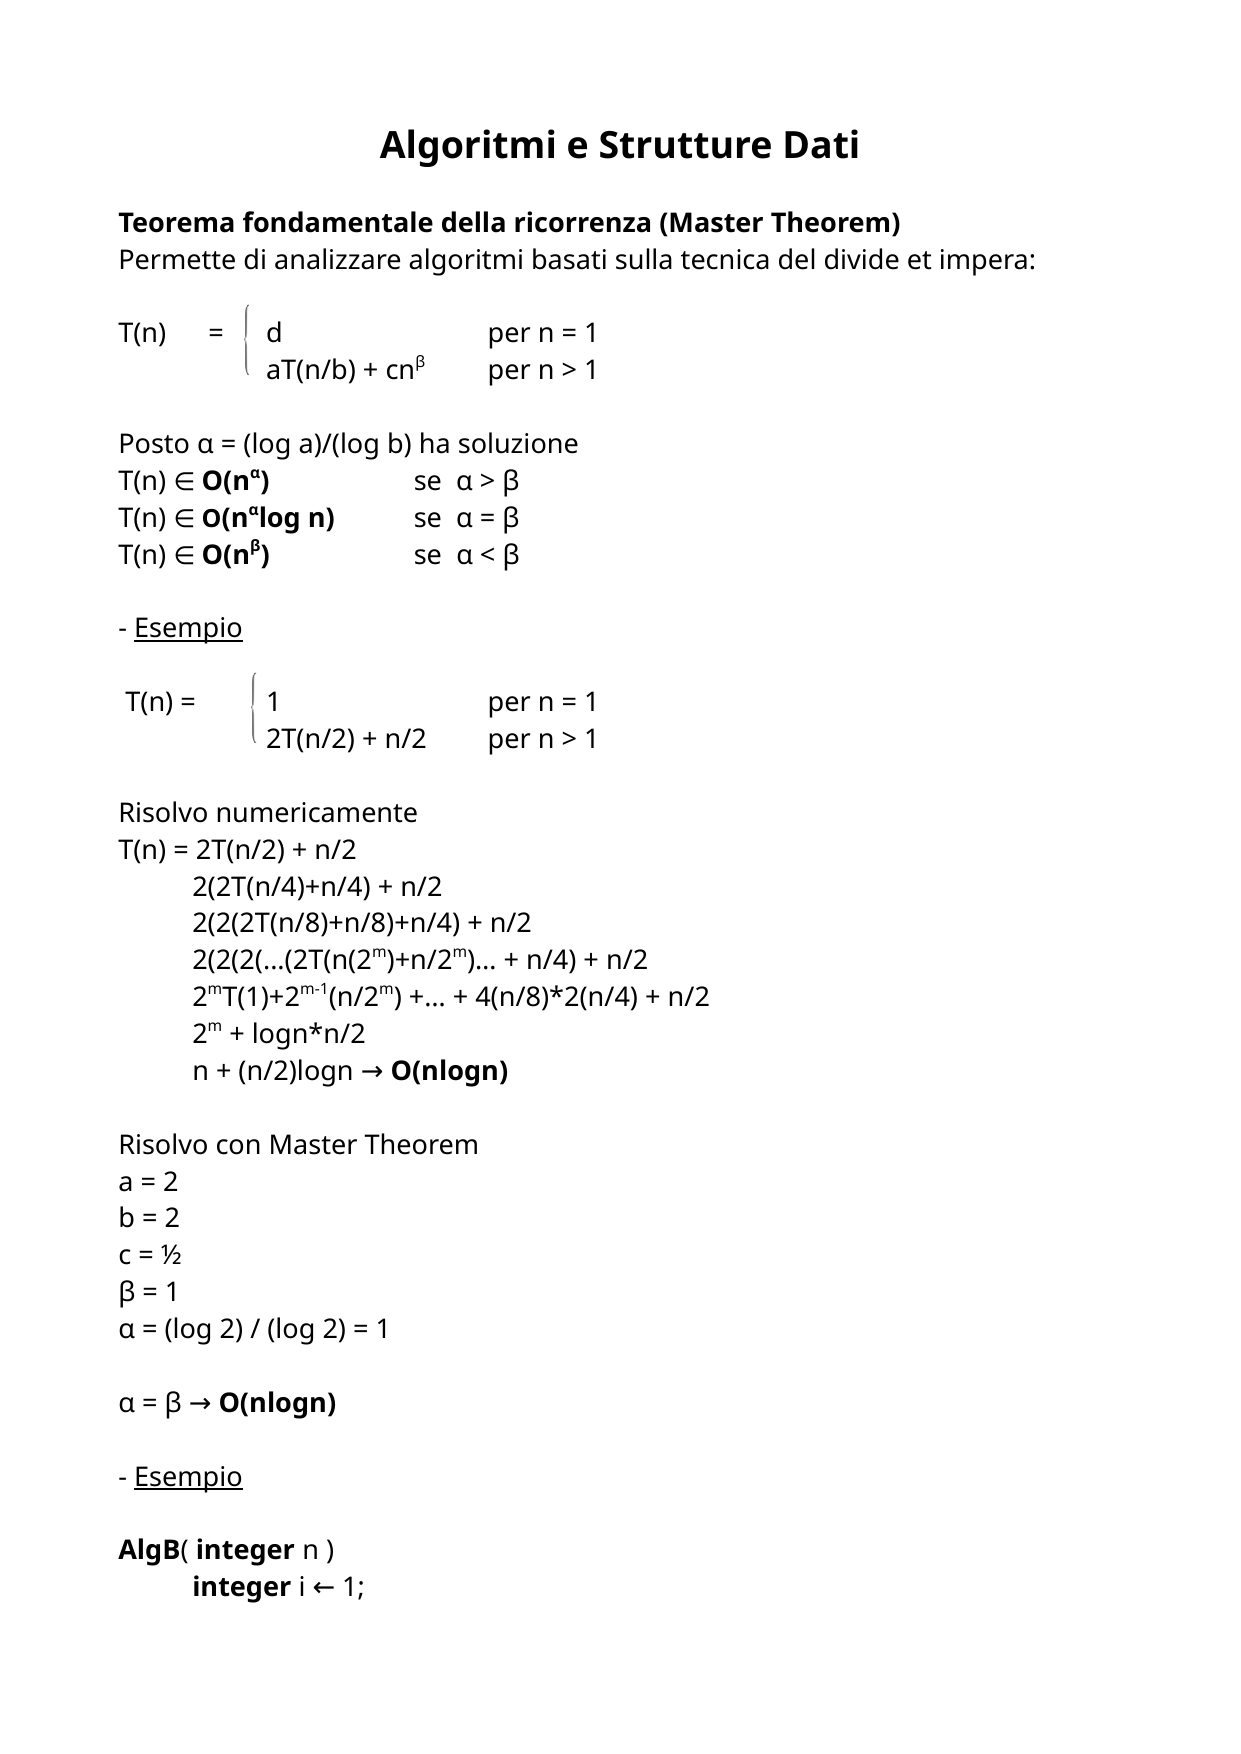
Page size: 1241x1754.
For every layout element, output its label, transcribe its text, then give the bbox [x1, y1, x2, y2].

text 2T(n/2) + n/2 per n > 1 [118, 719, 1122, 756]
text 2m + logn*n/2 [118, 1014, 1122, 1051]
text Posto α = (log a)/(log b) ha soluzione [118, 424, 1122, 461]
text T(n) ∈ O(nαlog n) se α = β [118, 498, 1122, 535]
text 2(2(2(...(2T(n(2m)+n/2m)… + n/4) + n/2 [118, 941, 1122, 978]
text - Esempio [118, 1457, 1122, 1494]
text Risolvo con Master Theorem [118, 1125, 1122, 1162]
text - Esempio [118, 609, 1122, 646]
text 2(2T(n/4)+n/4) + n/2 [118, 867, 1122, 904]
text b = 2 [118, 1199, 1122, 1236]
text a = 2 [118, 1162, 1122, 1199]
text T(n) = 2T(n/2) + n/2 [118, 830, 1122, 867]
text aT(n/b) + cnβ per n > 1 [118, 351, 1122, 388]
text c = ½ [118, 1236, 1122, 1273]
text Algoritmi e Strutture Dati [118, 118, 1122, 169]
text n + (n/2)logn → O(nlogn) [118, 1051, 1122, 1088]
text α = β → O(nlogn) [118, 1383, 1122, 1420]
text T(n) ∈ O(nβ) se α < β [118, 535, 1122, 572]
text AlgB( integer n ) [118, 1531, 1122, 1568]
text Permette di analizzare algoritmi basati sulla tecnica del divide et impera: [118, 240, 1122, 277]
text α = (log 2) / (log 2) = 1 [118, 1309, 1122, 1346]
text Teorema fondamentale della ricorrenza (Master Theorem) [118, 203, 1122, 240]
text integer i ← 1; [118, 1568, 1122, 1604]
text 2mT(1)+2m-1(n/2m) +… + 4(n/8)*2(n/4) + n/2 [118, 978, 1122, 1014]
text β = 1 [118, 1273, 1122, 1309]
text Risolvo numericamente [118, 793, 1122, 830]
text d per n = 1 [248, 314, 1122, 351]
text T(n) = [118, 314, 242, 351]
picture [242, 300, 248, 376]
text T(n) = [118, 683, 249, 719]
text T(n) ∈ O(nα) se α > β [118, 461, 1122, 498]
text 2(2(2T(n/8)+n/8)+n/4) + n/2 [118, 904, 1122, 941]
text 1 per n = 1 [255, 683, 1122, 719]
picture [249, 668, 255, 744]
